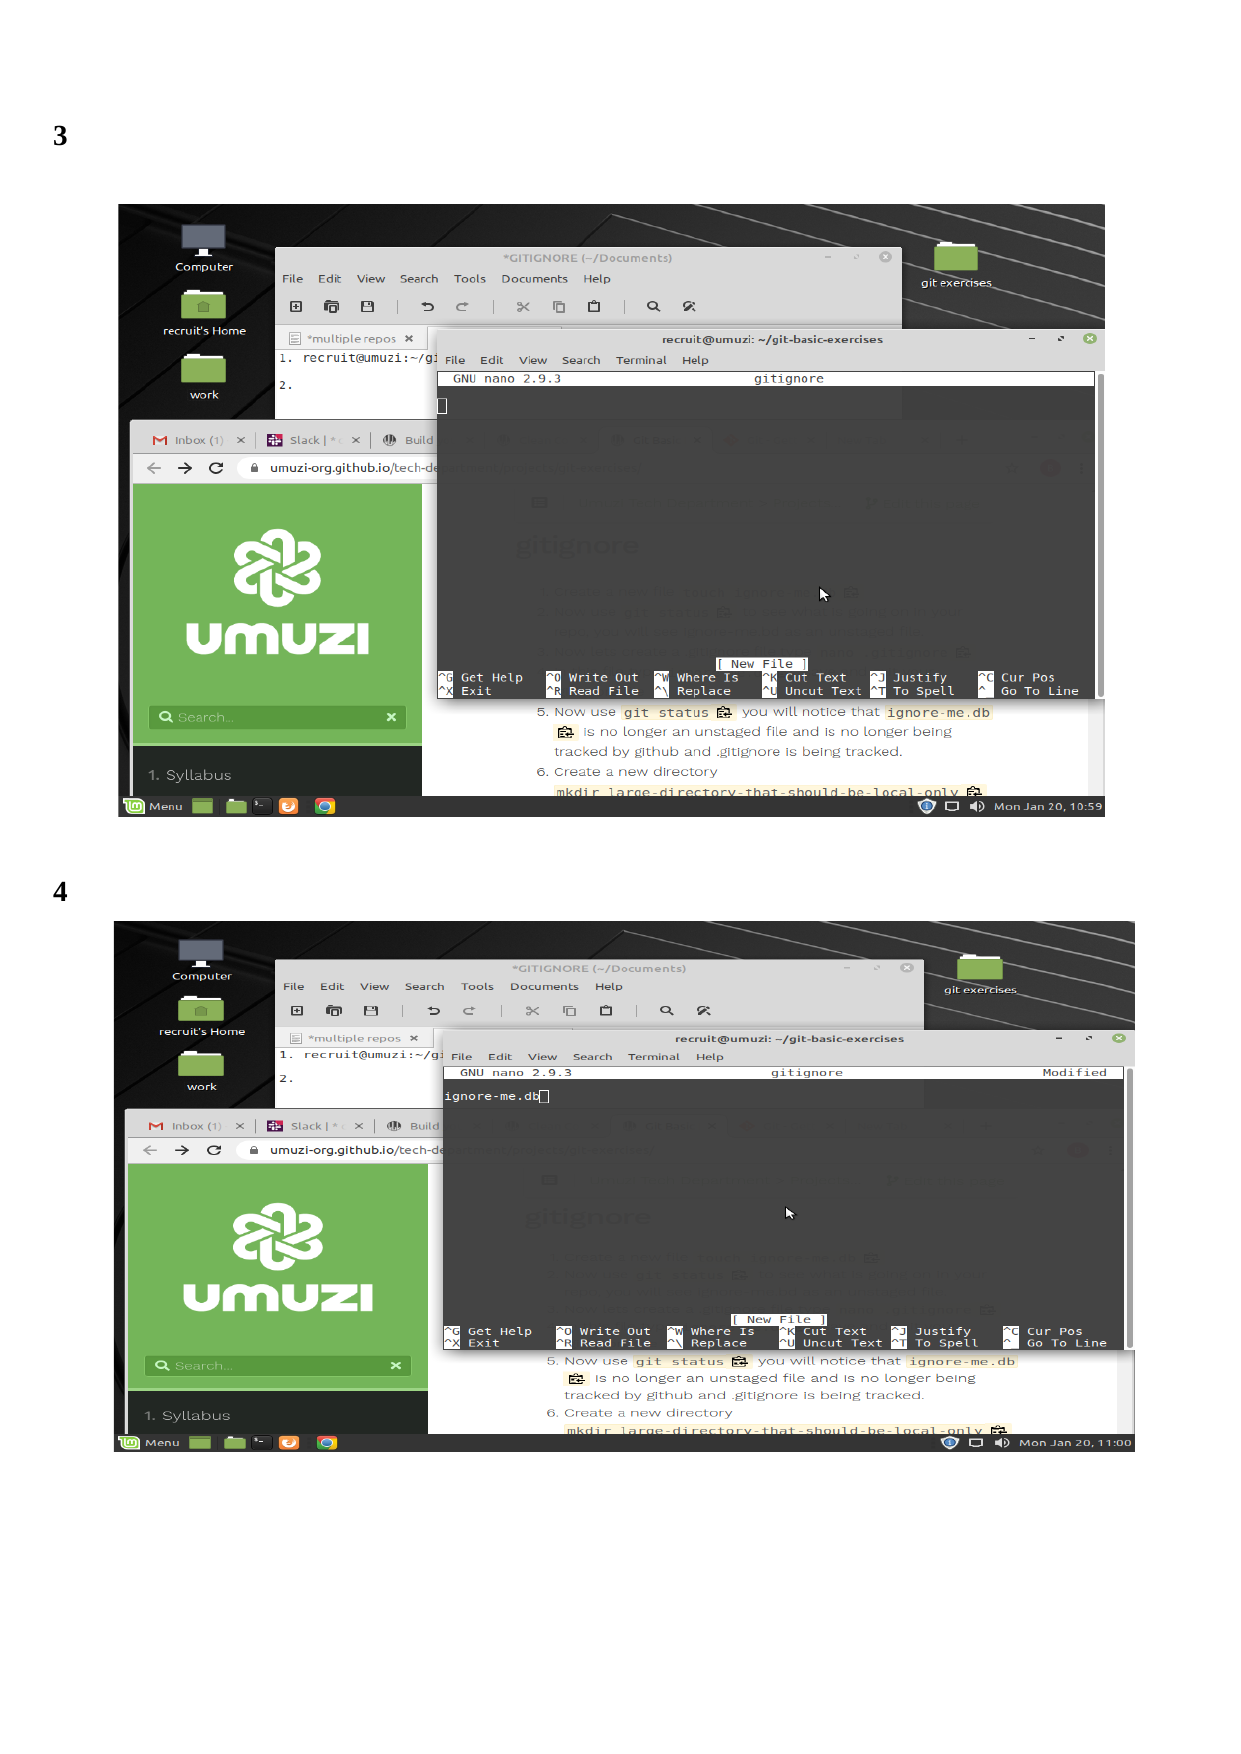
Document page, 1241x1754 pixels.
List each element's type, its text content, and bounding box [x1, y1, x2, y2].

picture [113, 921, 1135, 1452]
text 3 [53, 118, 1123, 152]
picture [118, 204, 1105, 817]
text 4 [53, 874, 1123, 908]
